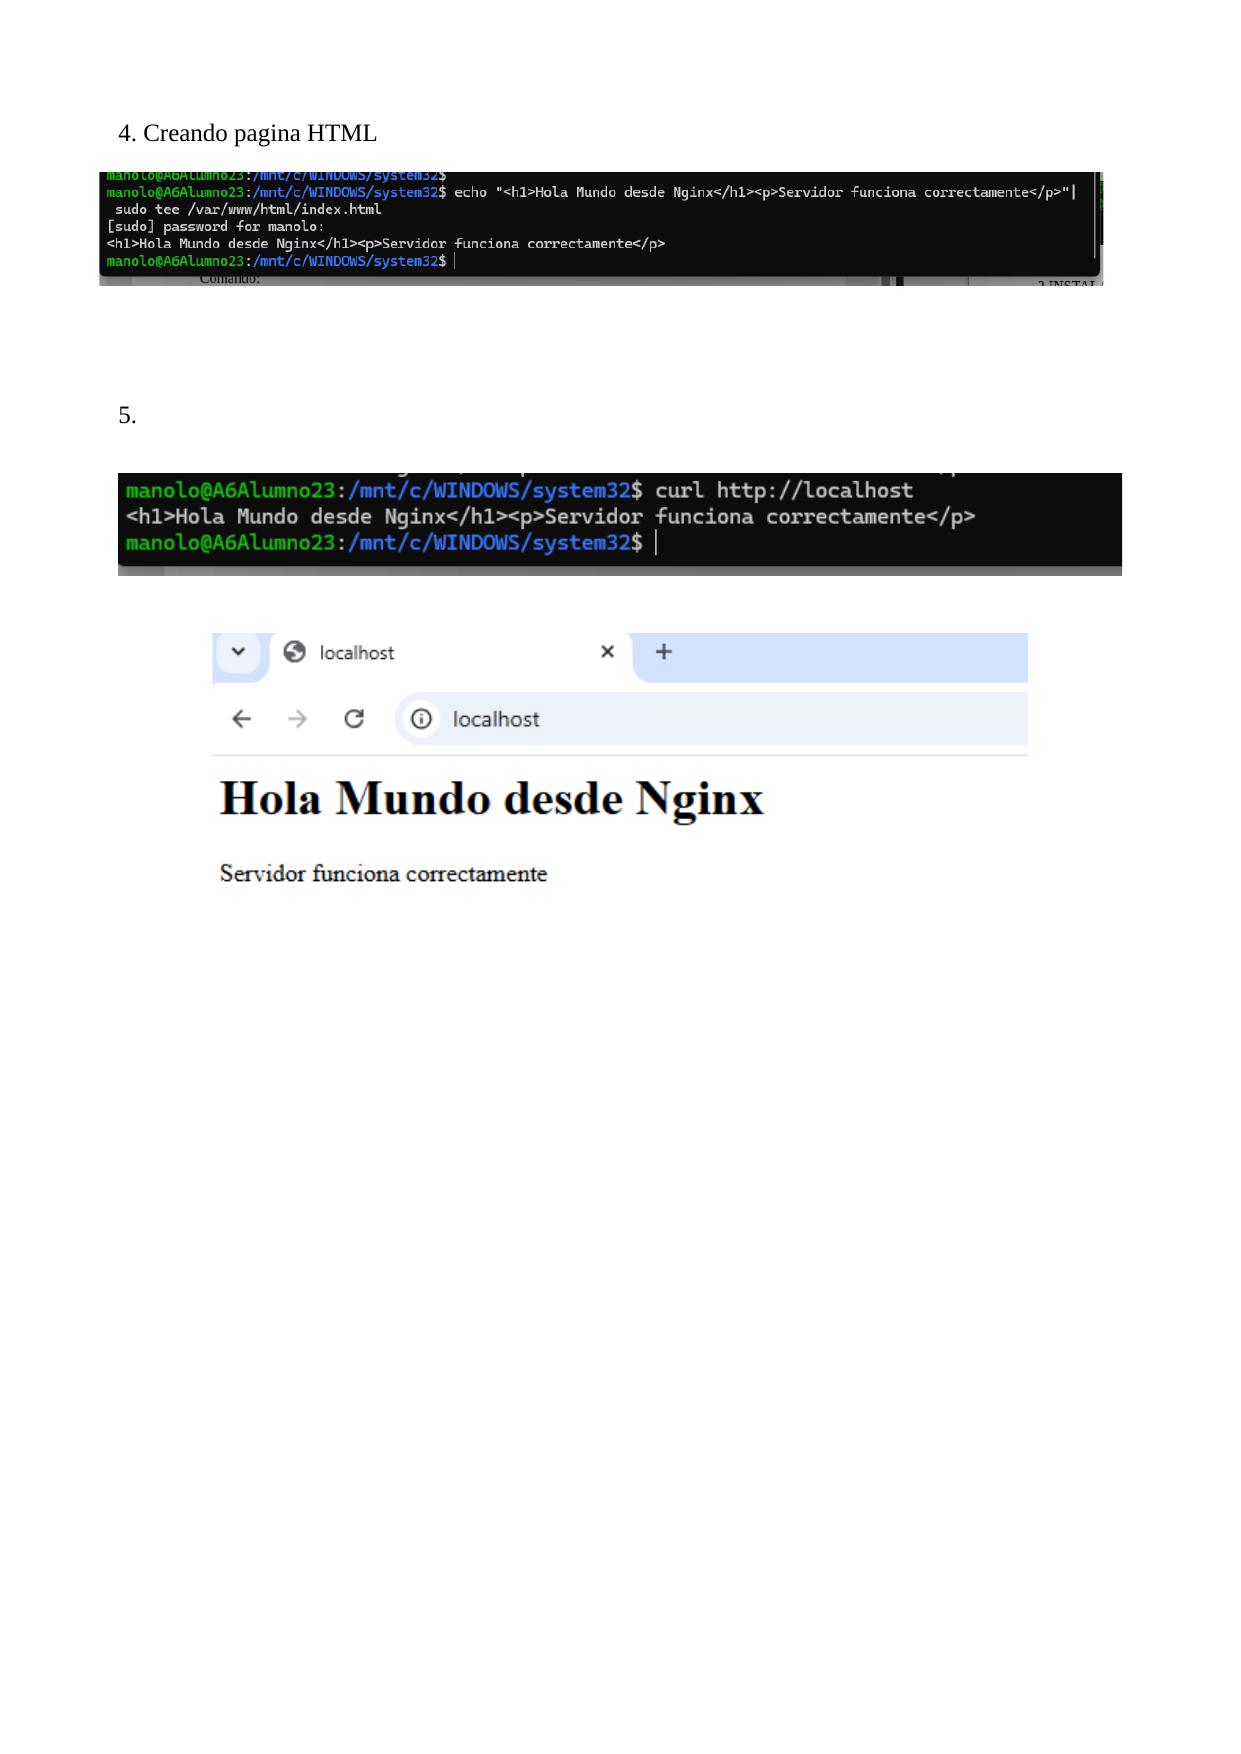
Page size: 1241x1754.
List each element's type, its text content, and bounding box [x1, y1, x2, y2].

text 5. [118, 401, 1122, 429]
text 4. Creando pagina HTML [118, 118, 1122, 147]
picture [212, 633, 1028, 1235]
picture [99, 172, 1104, 286]
picture [118, 473, 1123, 576]
